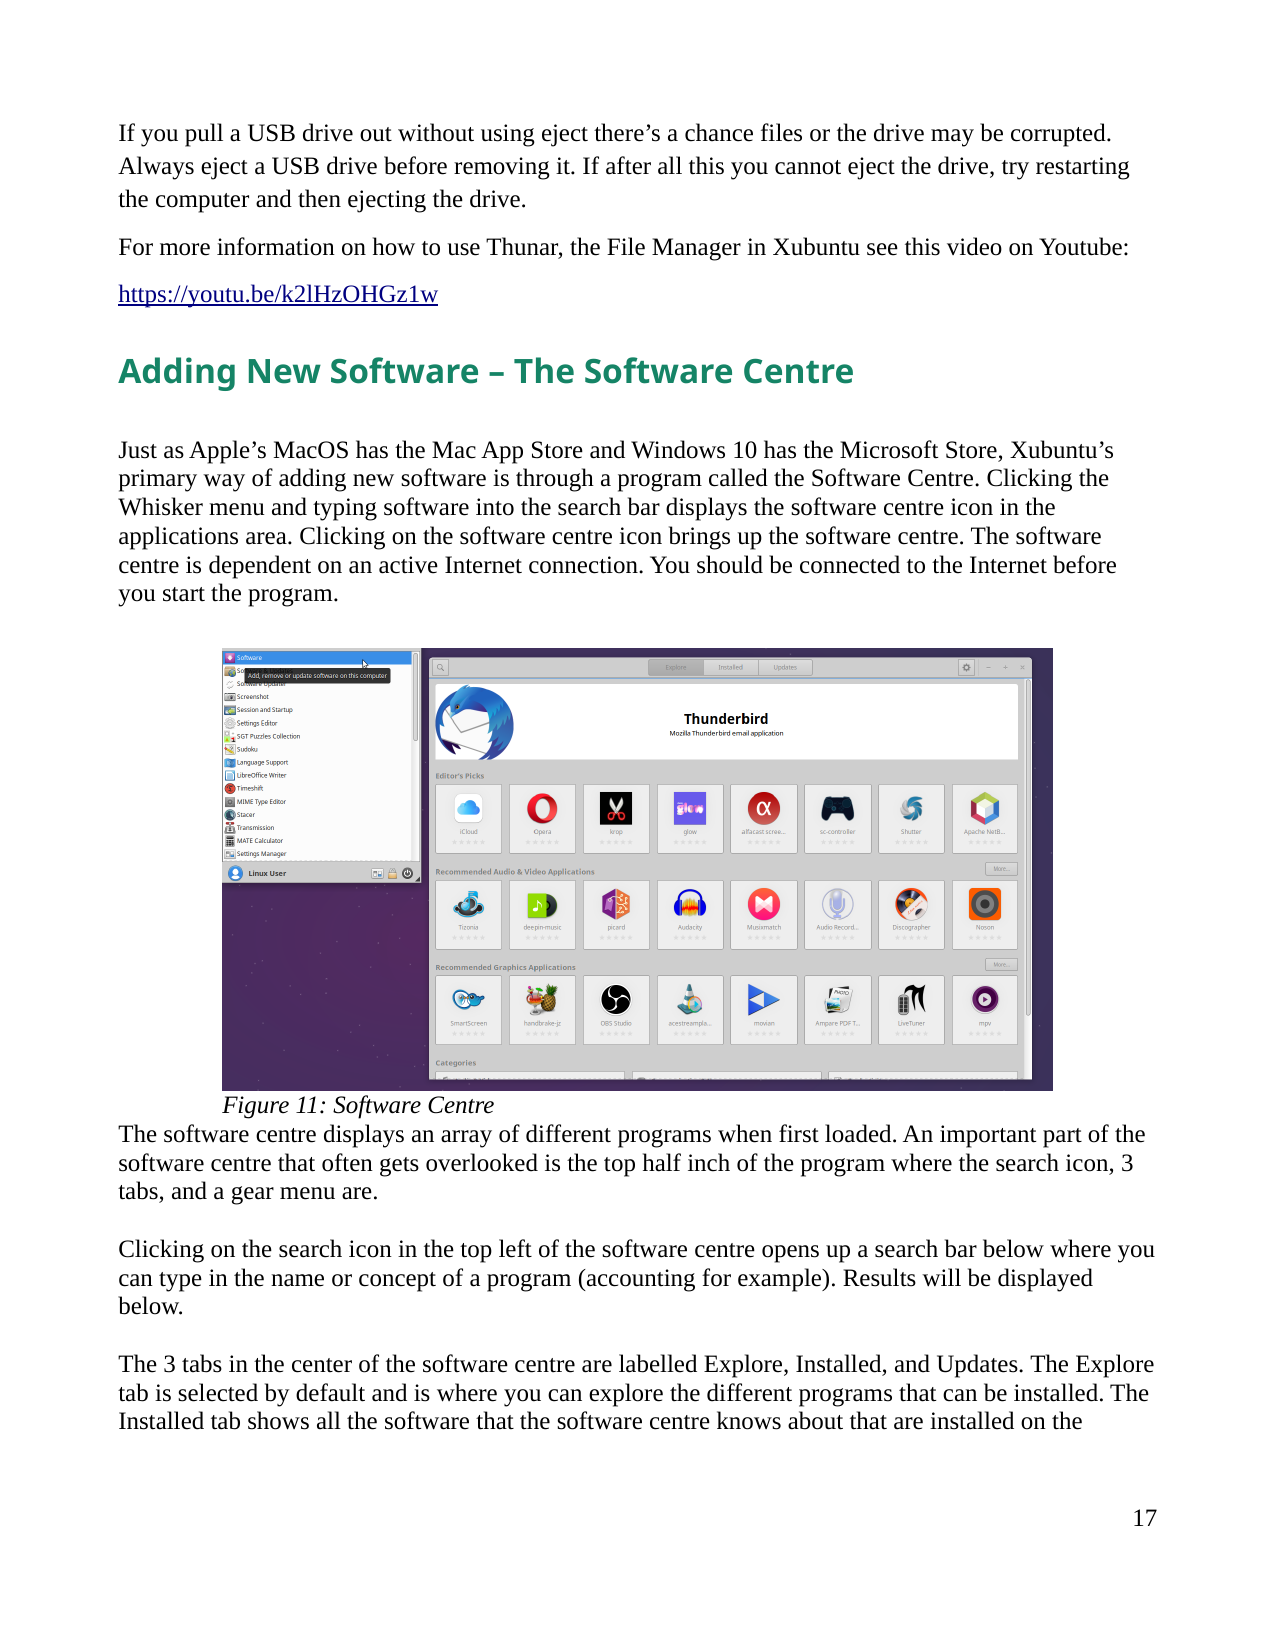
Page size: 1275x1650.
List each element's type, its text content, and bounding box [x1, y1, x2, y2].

text Just as Apple’s MacOS has the Mac App Store and Windows 10 has the Microsoft Store, Xubuntu’s primary way of adding new software is through a program called the Software Centre. Clicking the Whisker menu and typing software into the search bar displays the software centre icon in the applications area. Clicking on the software centre icon brings up the software centre. The software centre is dependent on an active Internet connection. You should be connected to the Internet before you start the program. [118, 435, 1157, 607]
text https://youtu.be/k2lHzOHGz1w [118, 279, 1157, 308]
text The 3 tabs in the center of the software centre are labelled Explore, Installed, and Updates. The Explore tab is selected by default and is where you can explore the different programs that can be installed. The Installed tab shows all the software that the software centre knows about that are installed on the [118, 1349, 1157, 1435]
text For more information on how to use Thunar, the File Manager in Xubuntu see this video on Youtube: [118, 232, 1157, 261]
text Clicking on the search icon in the top left of the software centre opens up a search bar below where you can type in the name or concept of a program (accounting for example). Results will be displayed below. [118, 1234, 1157, 1320]
text If you pull a USB drive out without using eject there’s a chance files or the drive may be corrupted. Always eject a USB drive before removing it. If after all this you cannot eject the drive, try restarting the computer and then ejecting the drive. [118, 118, 1157, 213]
subtitle Adding New Software – The Software Centre [118, 348, 1157, 393]
text Figure 11: Software Centre [222, 1091, 1053, 1119]
text The software centre displays an array of different programs when first loaded. An important part of the software centre that often gets overlooked is the top half inch of the program where the search icon, 3 tabs, and a gear menu are. [118, 636, 1157, 1205]
picture [222, 648, 1053, 1091]
